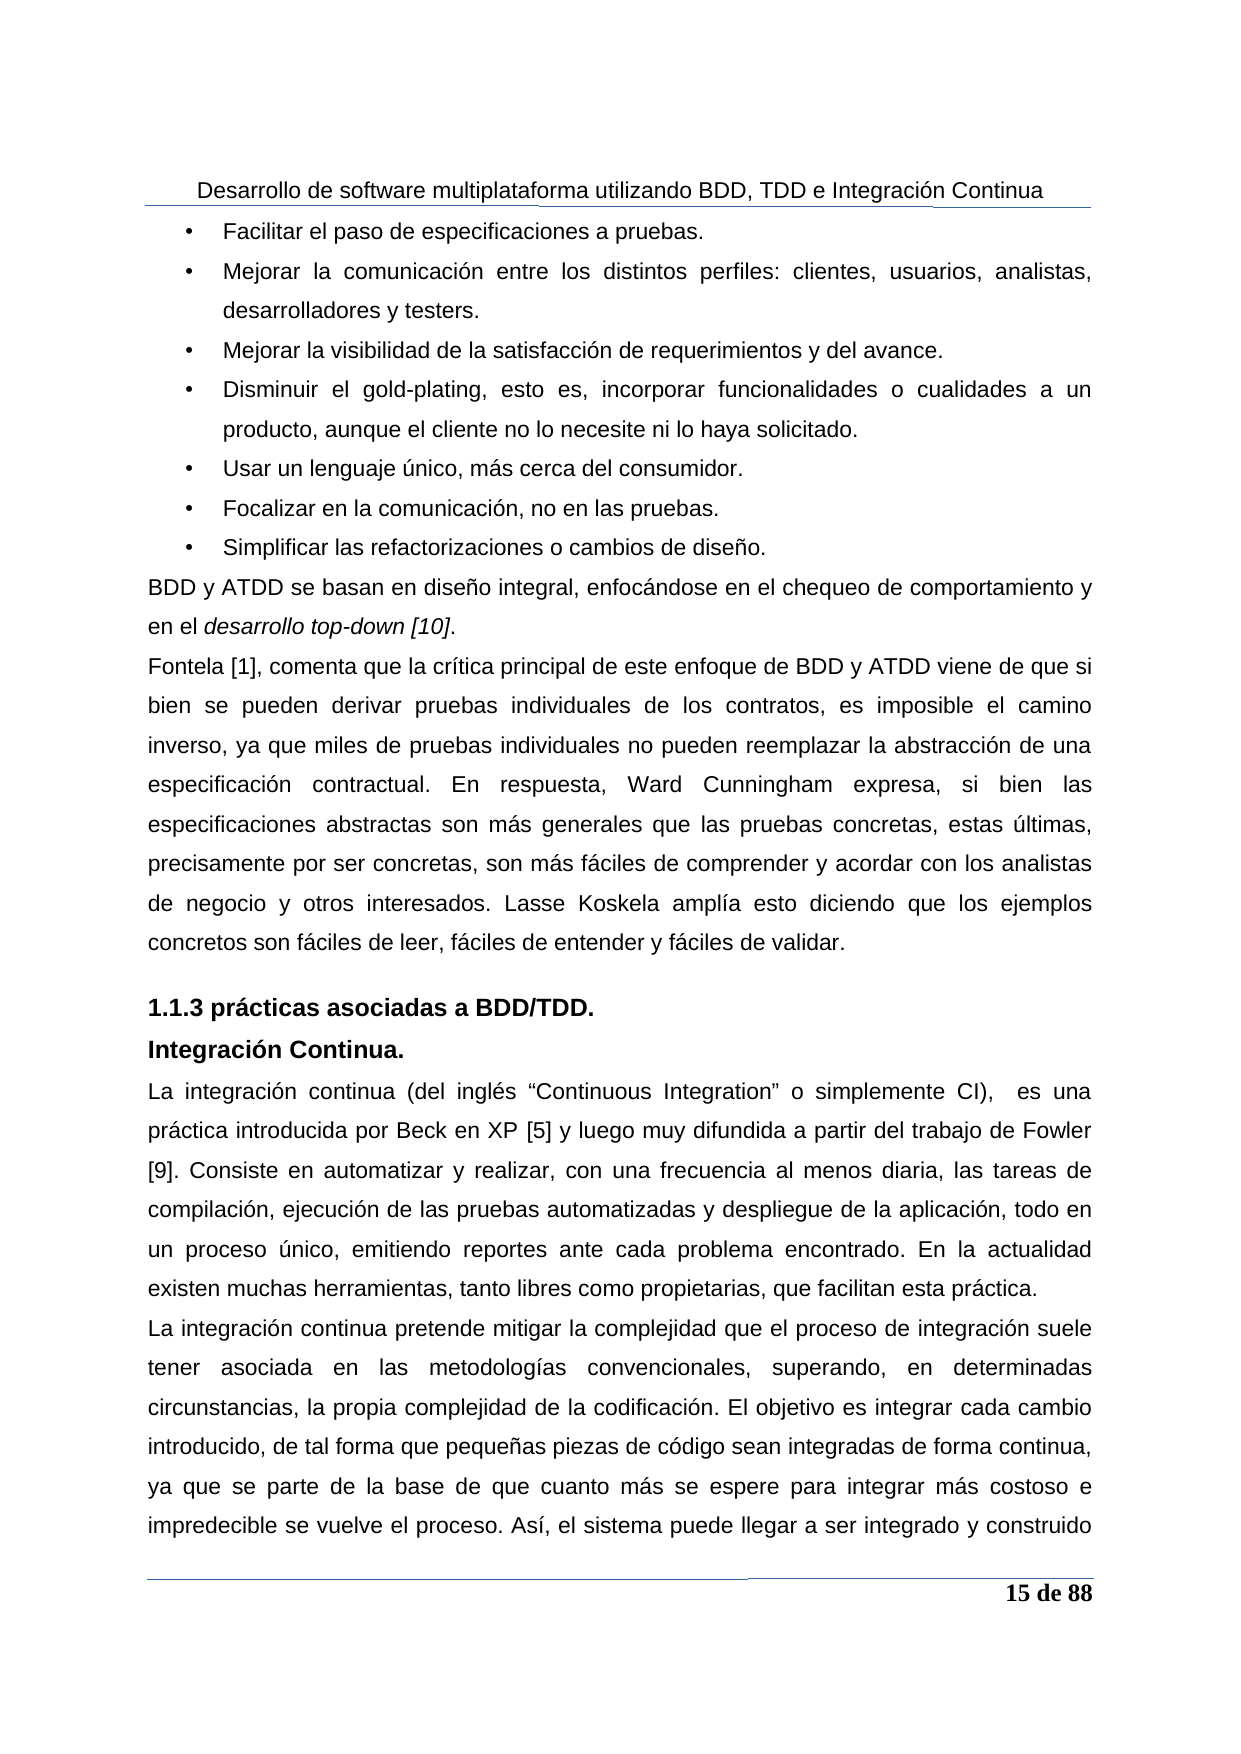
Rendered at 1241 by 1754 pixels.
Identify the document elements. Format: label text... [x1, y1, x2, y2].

subtitle 1.1.3 prácticas asociadas a BDD/TDD. [148, 993, 1093, 1022]
list Simplificar las refactorizaciones o cambios de diseño. [185, 534, 1093, 561]
text La integración continua pretende mitigar la complejidad que el proceso de integración suele tener asociada en las metodologías convencionales, superando, en determinadas circunstancias, la propia complejidad de la codificación. El objetivo es integrar cada cambio introducido, de tal forma que pequeñas piezas de código sean integradas de forma continua, ya que se parte de la base de que cuanto más se espere para integrar más costoso e impredecible se vuelve el proceso. Así, el sistema puede llegar a ser integrado y construido [148, 1315, 1093, 1538]
text Integración Continua. [148, 1035, 1093, 1063]
list Usar un lenguaje único, más cerca del consumidor. [185, 455, 1093, 482]
list Disminuir el gold-plating, esto es, incorporar funcionalidades o cualidades a un producto, aunque el cliente no lo necesite ni lo haya solicitado. [185, 376, 1093, 442]
text Fontela [1], comenta que la crítica principal de este enfoque de BDD y ATDD viene de que si bien se pueden derivar pruebas individuales de los contratos, es imposible el camino inverso, ya que miles de pruebas individuales no pueden reemplazar la abstracción de una especificación contractual. En respuesta, Ward Cunningham expresa, si bien las especificaciones abstractas son más generales que las pruebas concretas, estas últimas, precisamente por ser concretas, son más fáciles de comprender y acordar con los analistas de negocio y otros interesados. Lasse Koskela amplía esto diciendo que los ejemplos concretos son fáciles de leer, fáciles de entender y fáciles de validar. [148, 653, 1093, 955]
list Mejorar la comunicación entre los distintos perfiles: clientes, usuarios, analistas, desarrolladores y testers. [185, 258, 1093, 324]
list Facilitar el paso de especificaciones a pruebas. [185, 218, 1093, 245]
text La integración continua (del inglés “Continuous Integration” o simplemente CI), es una práctica introducida por Beck en XP [5] y luego muy difundida a partir del trabajo de Fowler [9]. Consiste en automatizar y realizar, con una frecuencia al menos diaria, las tareas de compilación, ejecución de las pruebas automatizadas y despliegue de la aplicación, todo en un proceso único, emitiendo reportes ante cada problema encontrado. En la actualidad existen muchas herramientas, tanto libres como propietarias, que facilitan esta práctica. [148, 1078, 1093, 1302]
list Mejorar la visibilidad de la satisfacción de requerimientos y del avance. [185, 337, 1093, 363]
list Focalizar en la comunicación, no en las pruebas. [185, 495, 1093, 521]
text BDD y ATDD se basan en diseño integral, enfocándose en el chequeo de comportamiento y en el desarrollo top-down [10]. [148, 574, 1093, 639]
